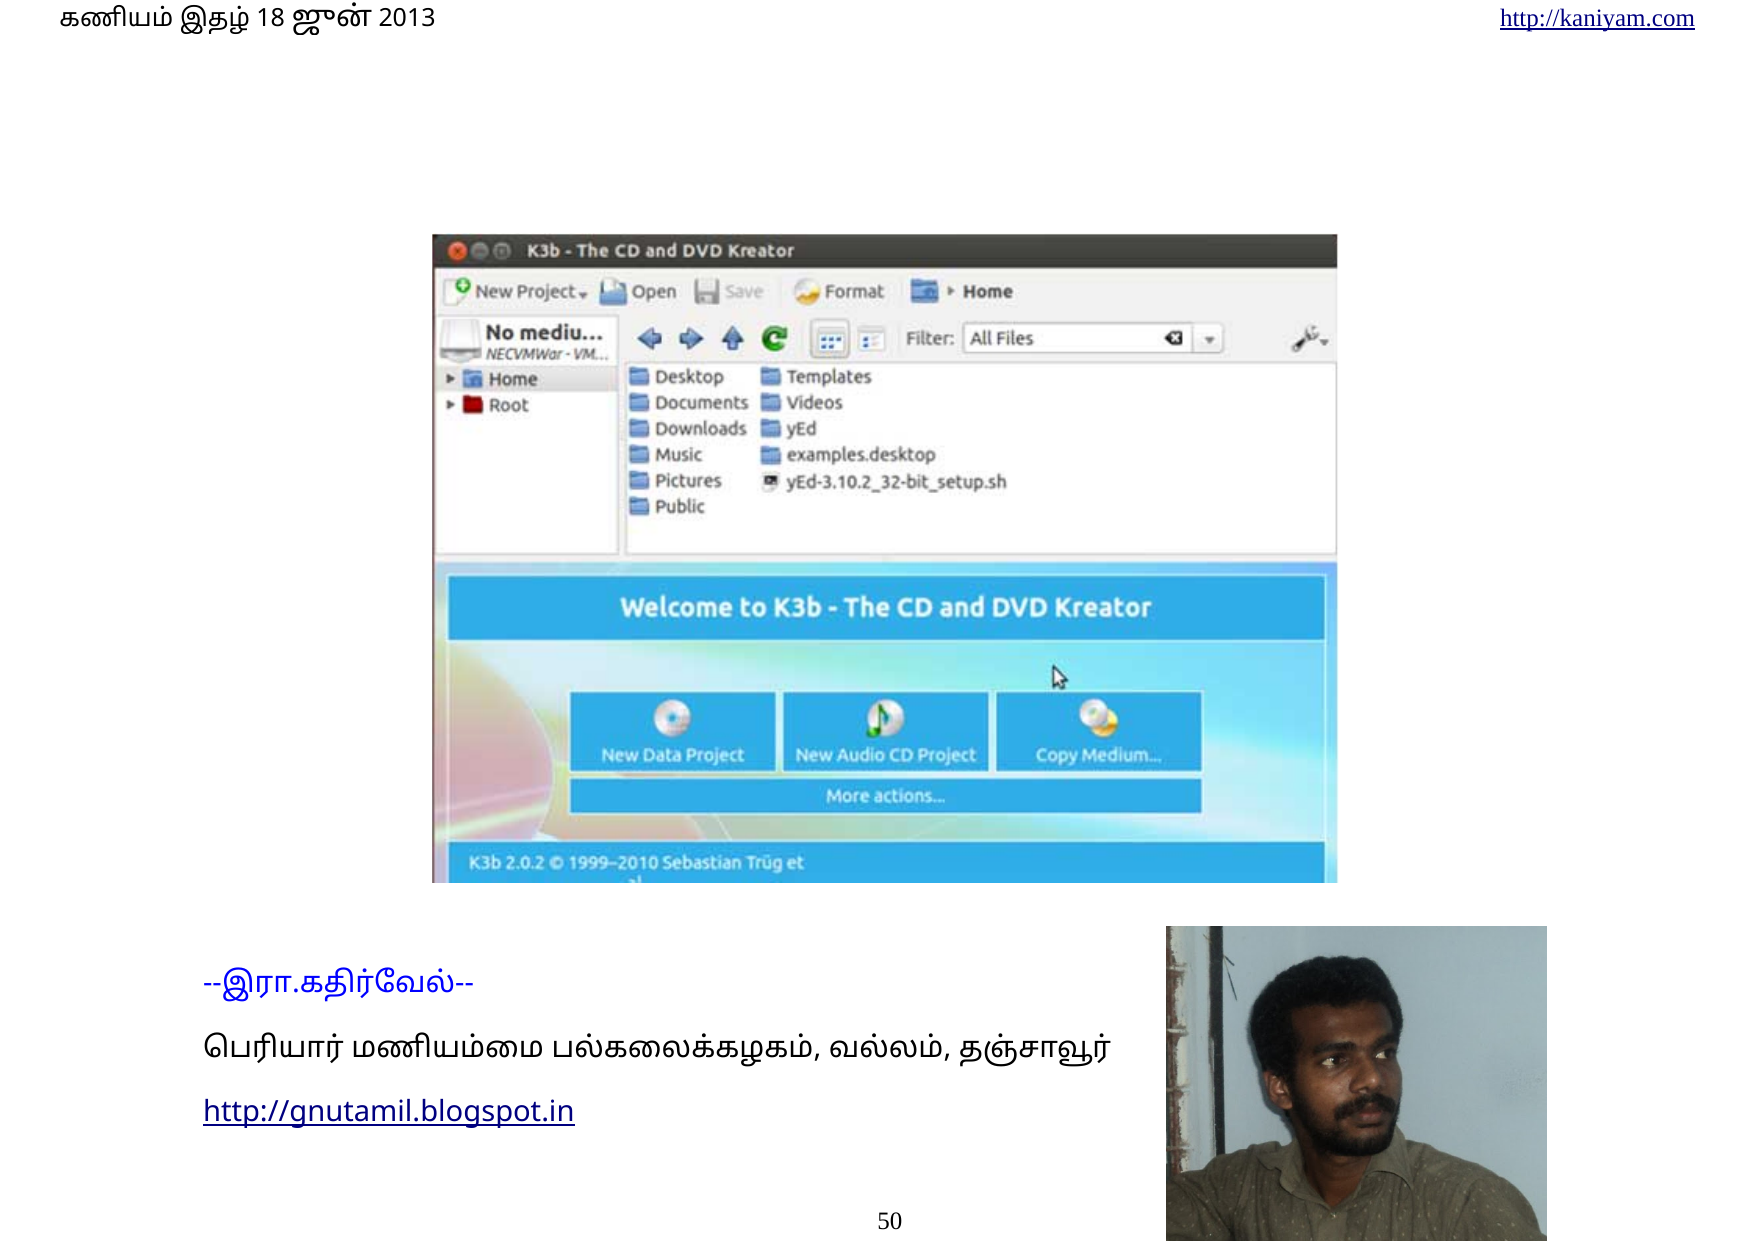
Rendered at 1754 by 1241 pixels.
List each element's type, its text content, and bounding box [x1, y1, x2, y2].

text [1547, 961, 1695, 1004]
text http://gnutamil.blogspot.in [203, 1090, 1166, 1130]
text பெரியார் மணியம்மை பல்கலைக்கழகம், வல்லம், தஞ்சாவூர் [203, 1026, 1166, 1069]
picture [432, 233, 1339, 883]
text [1547, 1026, 1695, 1069]
text [1547, 1090, 1695, 1130]
text --இரா.கதிர்வேல்-- [203, 961, 1166, 1004]
picture [1166, 926, 1547, 1241]
